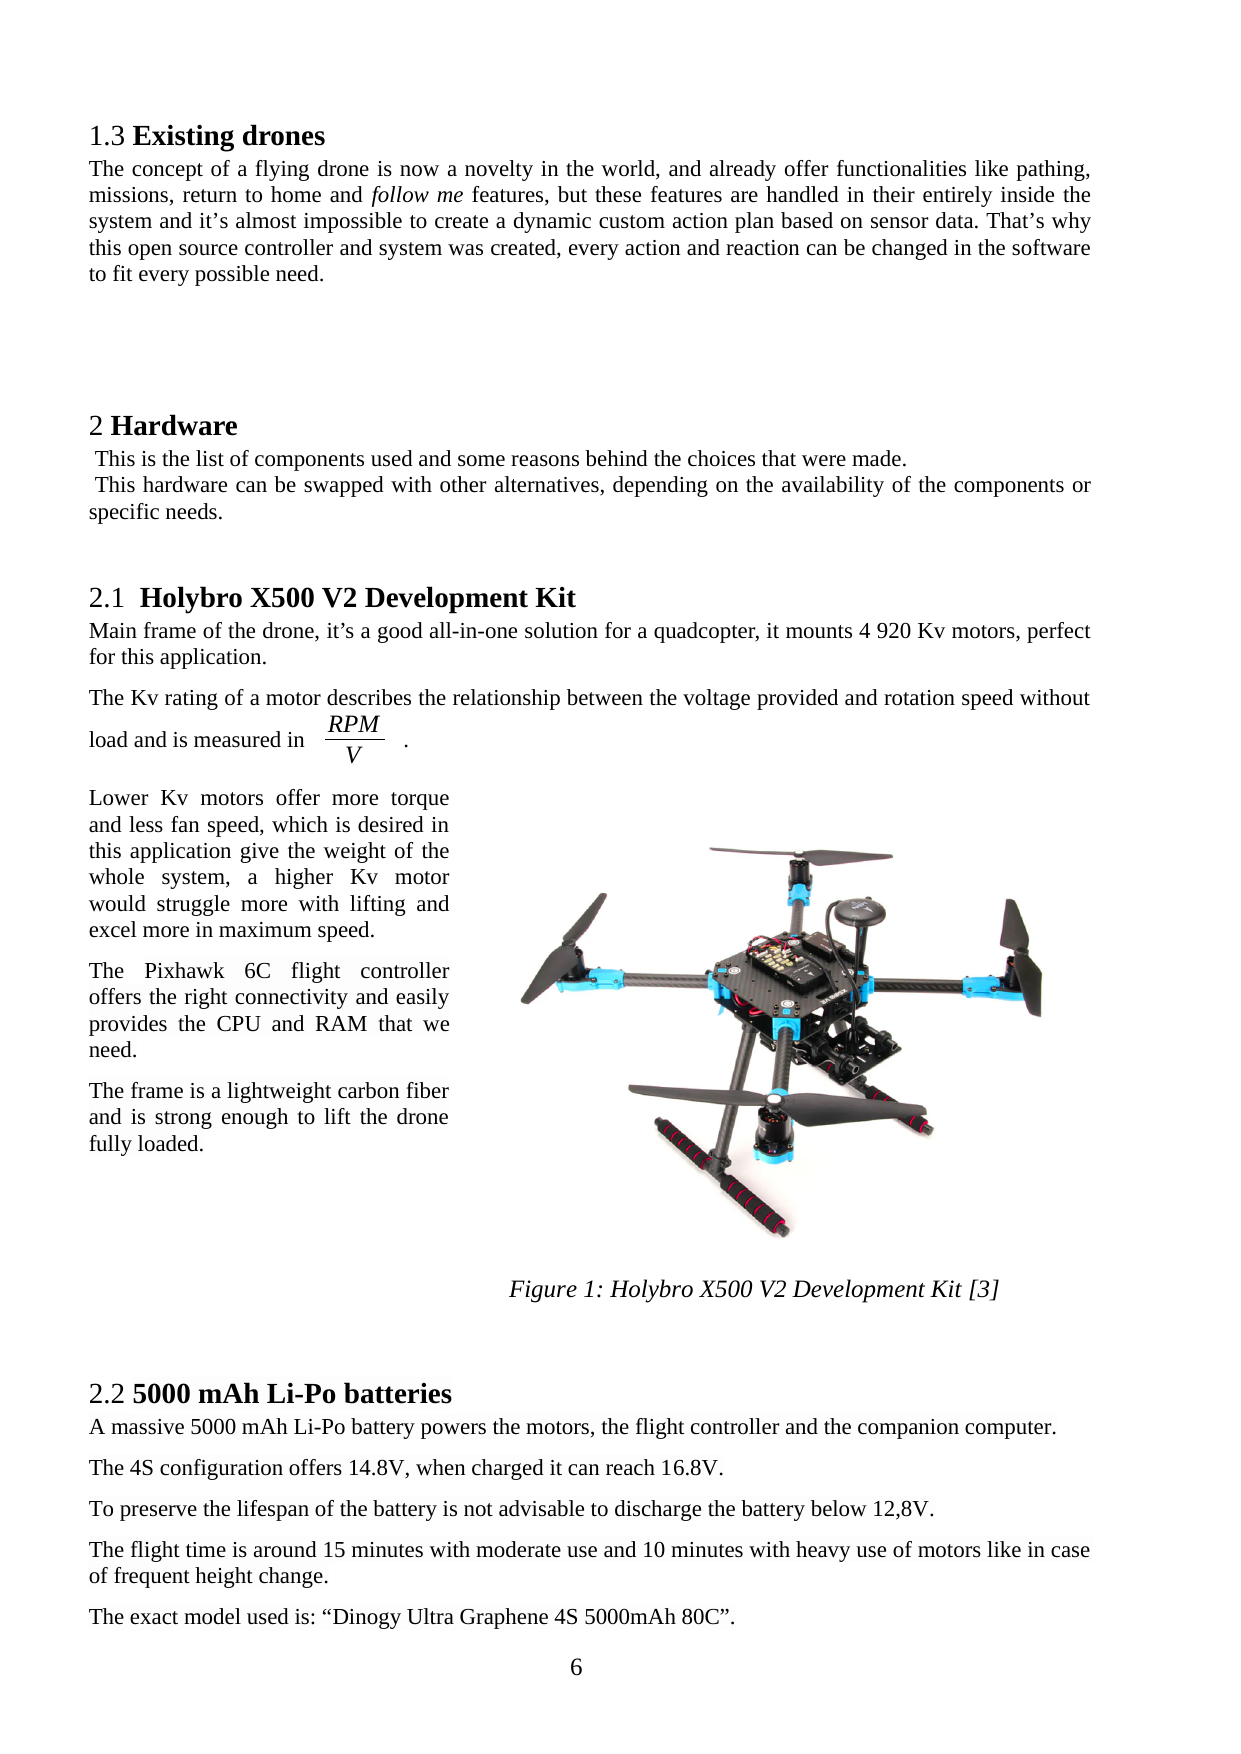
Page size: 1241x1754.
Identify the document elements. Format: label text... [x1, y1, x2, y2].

list Main frame of the drone, it’s a good all-in-one solution for a quadcopter, it mounts 4 920 Kv motors, perfect for this application. [88, 617, 1093, 670]
list Figure 1: Holybro X500 V2 Development Kit [3] [509, 1262, 1055, 1303]
text This is the list of components used and some reasons behind the choices that were made. [88, 445, 1093, 471]
list The Kv rating of a motor describes the relationship between the voltage provided and rotation speed without load and is measured in. [88, 684, 1093, 770]
list A massive 5000 mAh Li-Po battery powers the motors, the flight controller and the companion computer. [32, 1413, 1093, 1439]
list The exact model used is: “Dinogy Ultra Graphene 4S 5000mAh 80C”. [88, 1603, 1093, 1630]
list To preserve the lifespan of the battery is not advisable to discharge the battery below 12,8V. [32, 1495, 1093, 1521]
text This hardware can be swapped with other alternatives, depending on the availability of the components or specific needs. [88, 471, 1093, 524]
list [1056, 1077, 1093, 1156]
list Lower Kv motors offer more torque and less fan speed, which is desired in this application give the weight of the whole system, a higher Kv motor would struggle more with lifting and excel more in maximum speed. [88, 776, 1093, 942]
list [1056, 957, 1093, 1062]
list The flight time is around 15 minutes with moderate use and 10 minutes with heavy use of motors like in case of frequent height change. [32, 1536, 1093, 1589]
subtitle 2.2 5000 mAh Li-Po batteries [88, 1377, 1093, 1410]
list The Pixhawk 6C flight controller offers the right connectivity and easily provides the CPU and RAM that we need. [88, 957, 508, 1062]
list The 4S configuration offers 14.8V, when charged it can reach 16.8V. [32, 1454, 1093, 1481]
subtitle 2 Hardware [41, 408, 1093, 442]
list The concept of a flying drone is now a novelty in the world, and already offer functionalities like pathing, missions, return to home and follow me features, but these features are handled in their entirely inside the system and it’s almost impossible to create a dynamic custom action plan based on sensor data. That’s why this open source controller and system was created, every action and reaction can be changed in the software to fit every possible need. [32, 155, 1093, 286]
picture [508, 786, 1056, 1262]
subtitle 2.1 Holybro X500 V2 Development Kit [88, 581, 1093, 614]
subtitle 1.3 Existing drones [88, 118, 1093, 152]
list The frame is a lightweight carbon fiber and is strong enough to lift the drone fully loaded. [88, 1077, 508, 1156]
